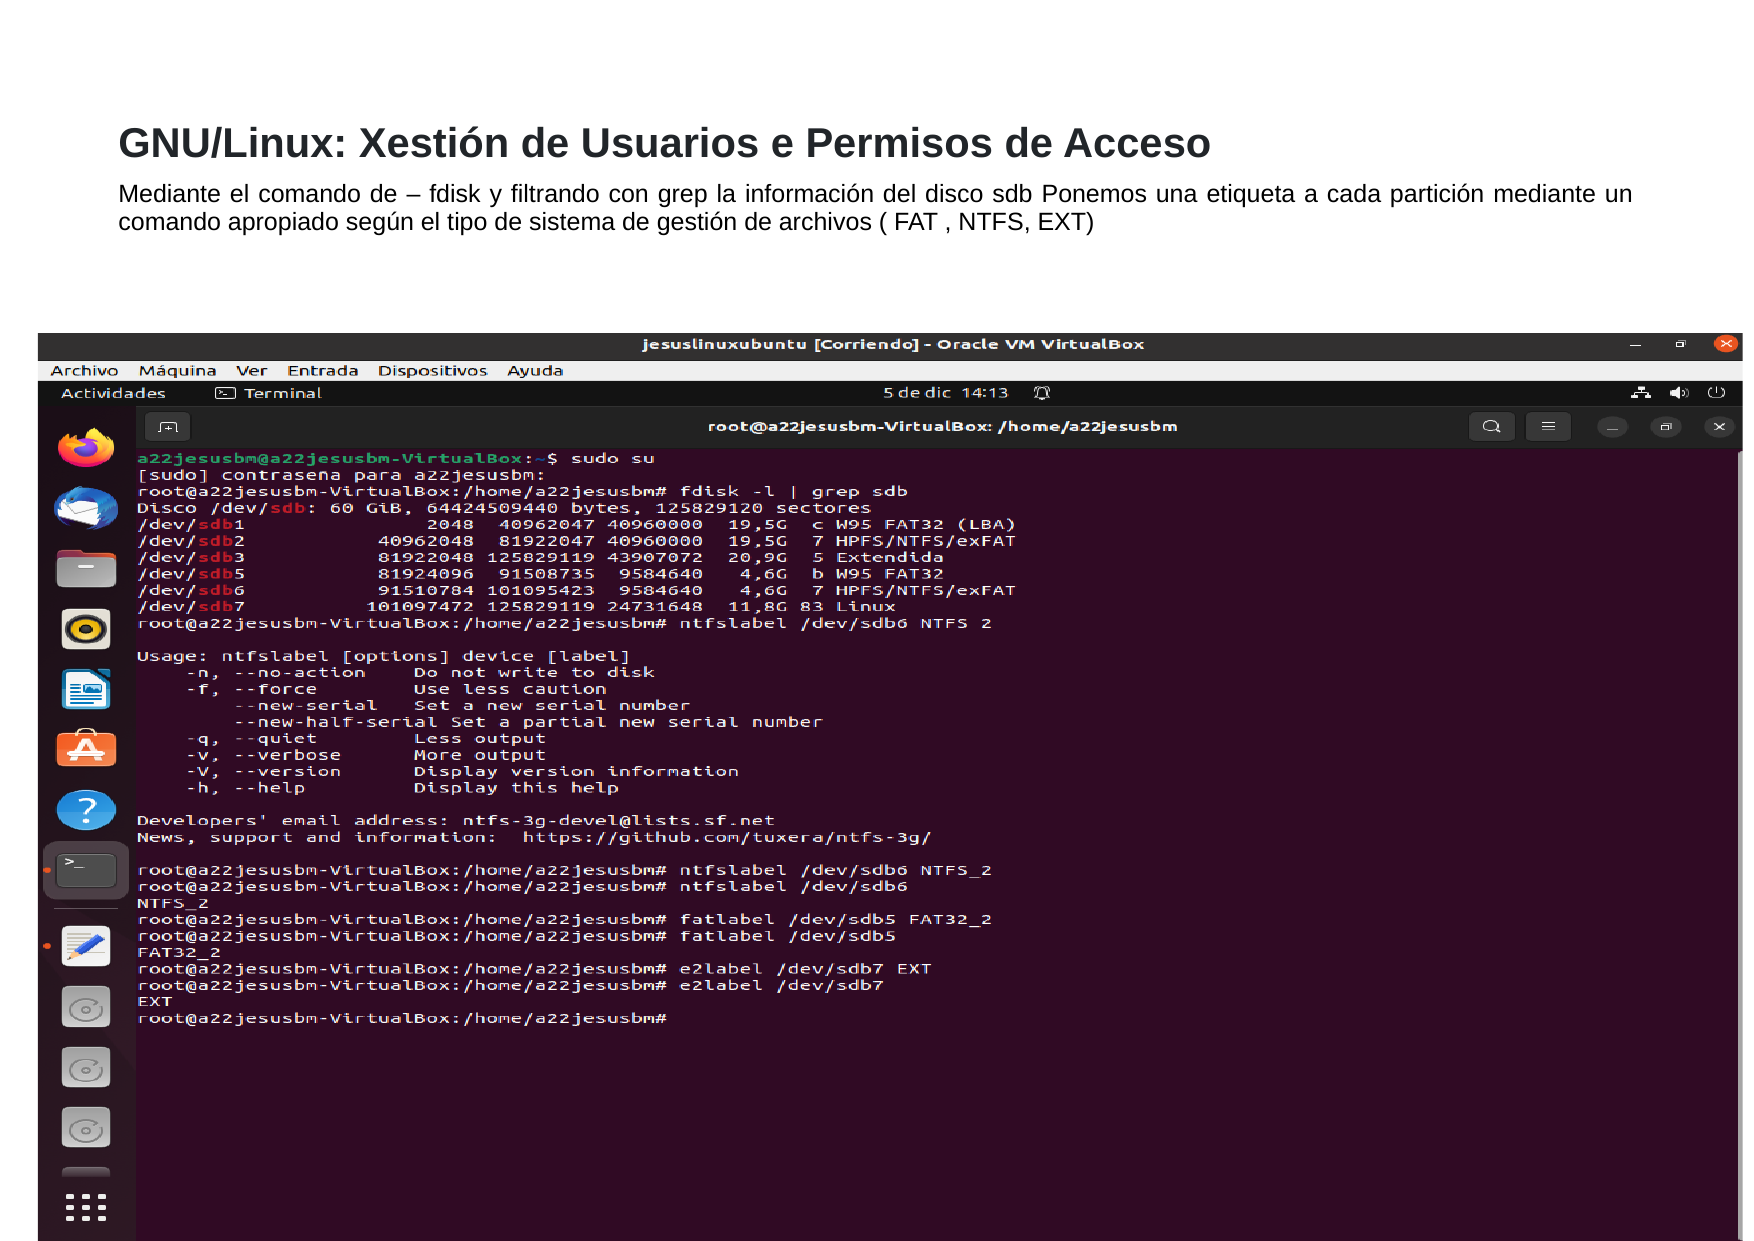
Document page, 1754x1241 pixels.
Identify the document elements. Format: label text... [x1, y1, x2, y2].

text Mediante el comando de – fdisk y filtrando con grep la información del disco sdb Ponemos una etiqueta a cada partición mediante un comando apropiado según el tipo de sistema de gestión de archivos ( FAT , NTFS, EXT) [118, 178, 1636, 236]
picture [37, 333, 1743, 1241]
subtitle GNU/Linux: Xestión de Usuarios e Permisos de Acceso [118, 118, 1636, 166]
